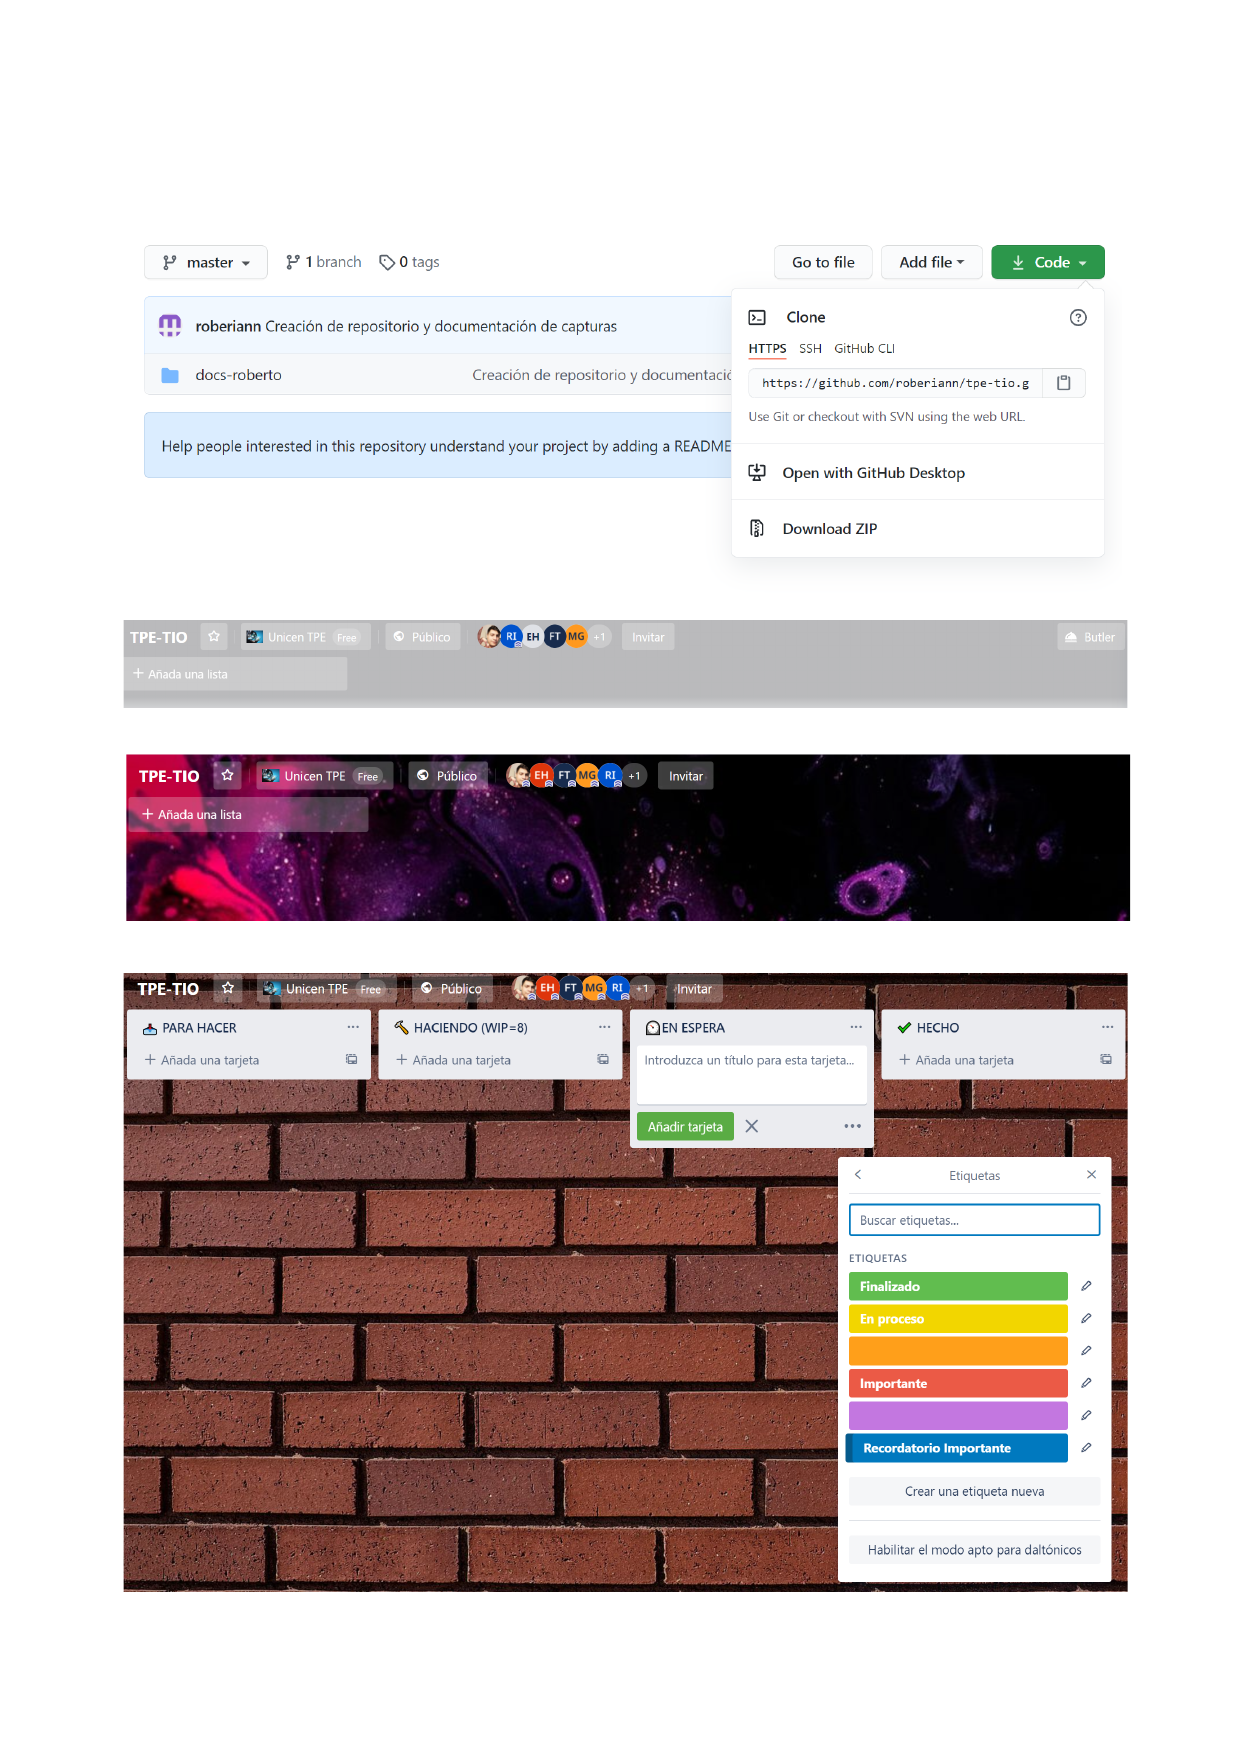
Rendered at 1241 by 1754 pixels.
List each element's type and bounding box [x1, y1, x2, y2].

picture [118, 212, 1123, 607]
picture [123, 620, 1128, 708]
picture [126, 753, 1131, 921]
picture [123, 973, 1128, 1592]
